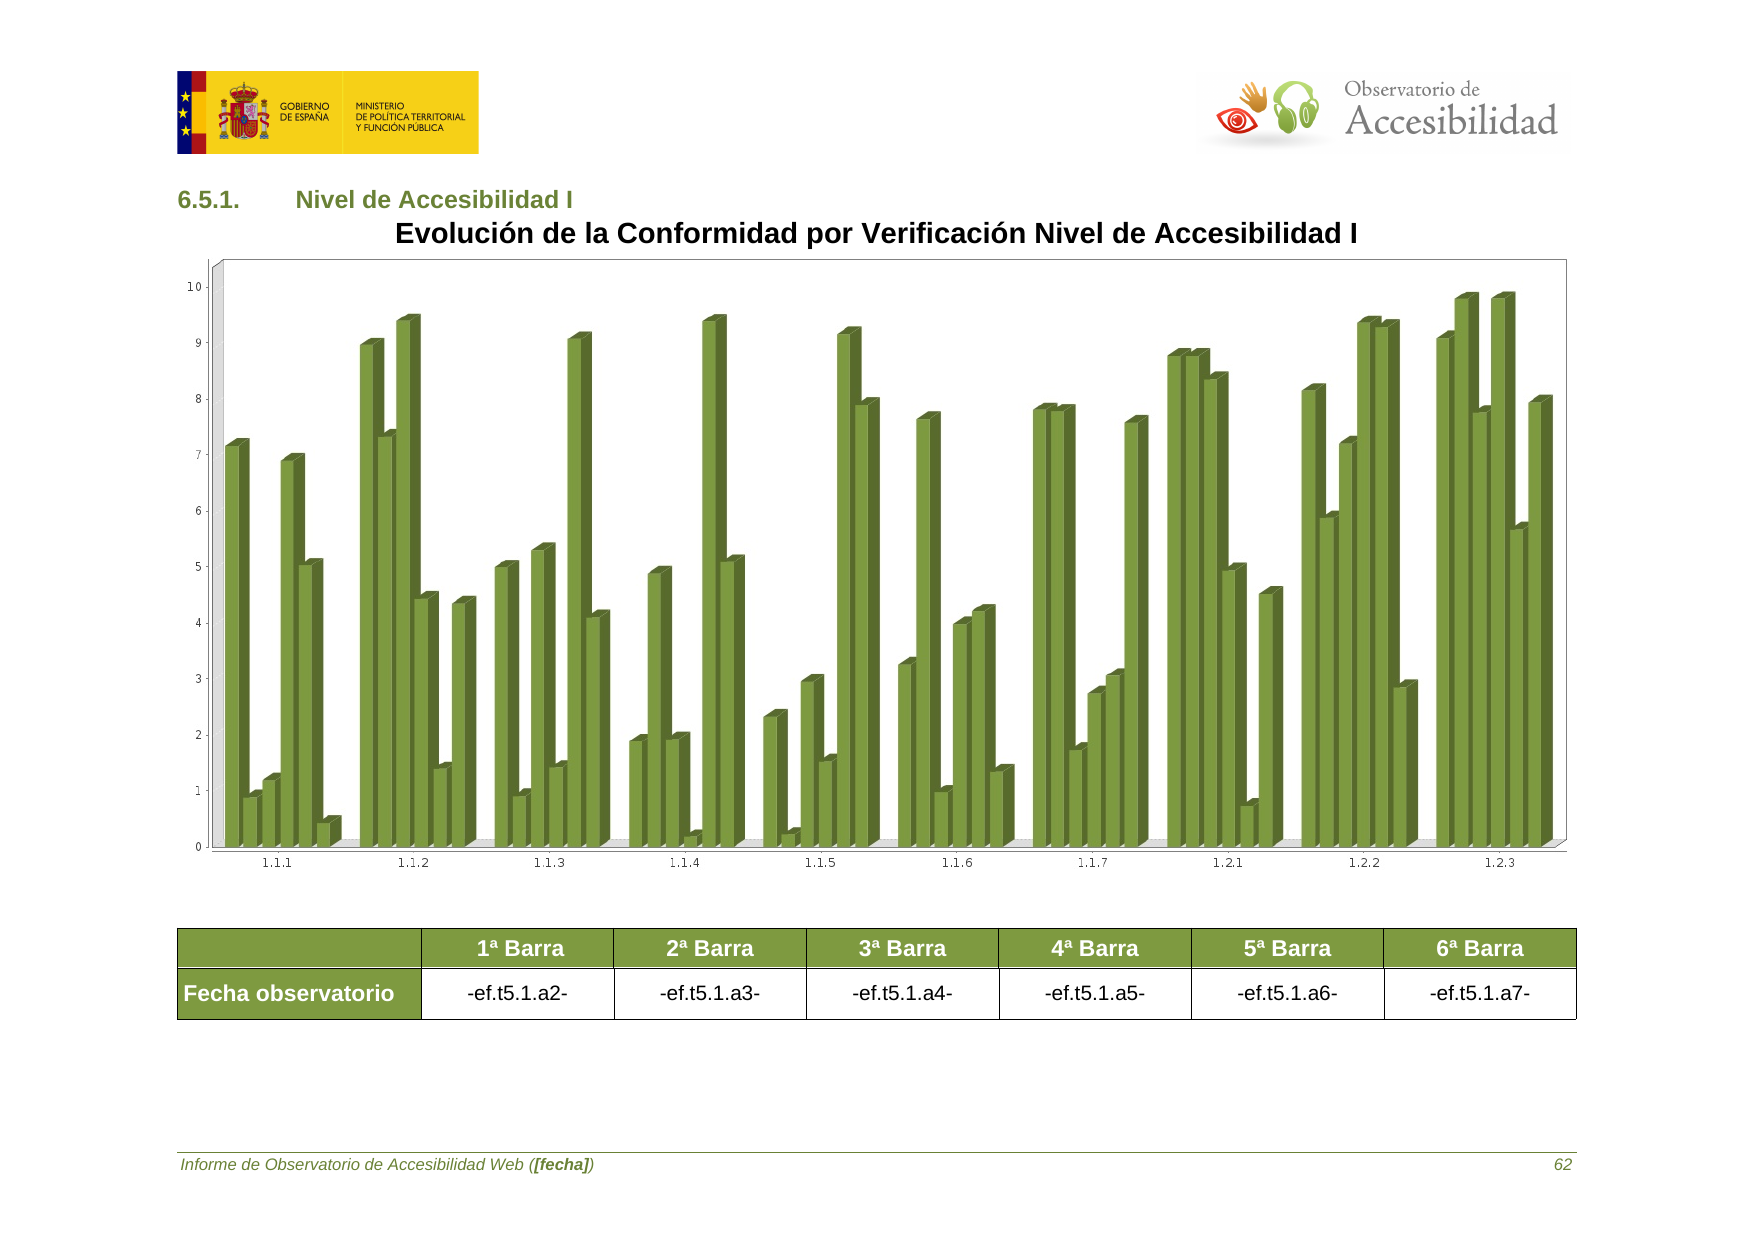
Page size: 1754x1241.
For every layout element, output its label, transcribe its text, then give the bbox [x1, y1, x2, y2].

text Evolución de la Conformidad por Verificación Nivel de Accesibilidad I [177, 216, 1577, 250]
table_header 4ª Barra [999, 929, 1191, 967]
picture [177, 71, 479, 154]
table_header 2ª Barra [614, 929, 806, 967]
table_cell Fecha observatorio [178, 969, 421, 1019]
table_cell -ef.t5.1.a3- [615, 969, 806, 1019]
table_header 1ª Barra [422, 929, 613, 967]
table_header 3ª Barra [807, 929, 998, 967]
table_cell -ef.t5.1.a7- [1385, 969, 1576, 1019]
subtitle Nivel de Accesibilidad I [177, 185, 1577, 214]
table_cell -ef.t5.1.a5- [1000, 969, 1191, 1019]
picture [177, 250, 1577, 875]
table_cell -ef.t5.1.a6- [1192, 969, 1384, 1019]
table_cell -ef.t5.1.a2- [422, 969, 614, 1019]
table_header [178, 929, 421, 967]
picture [1196, 72, 1572, 154]
table_header 5ª Barra [1192, 929, 1383, 967]
table_cell -ef.t5.1.a4- [807, 969, 999, 1019]
table_header 6ª Barra [1384, 929, 1576, 967]
